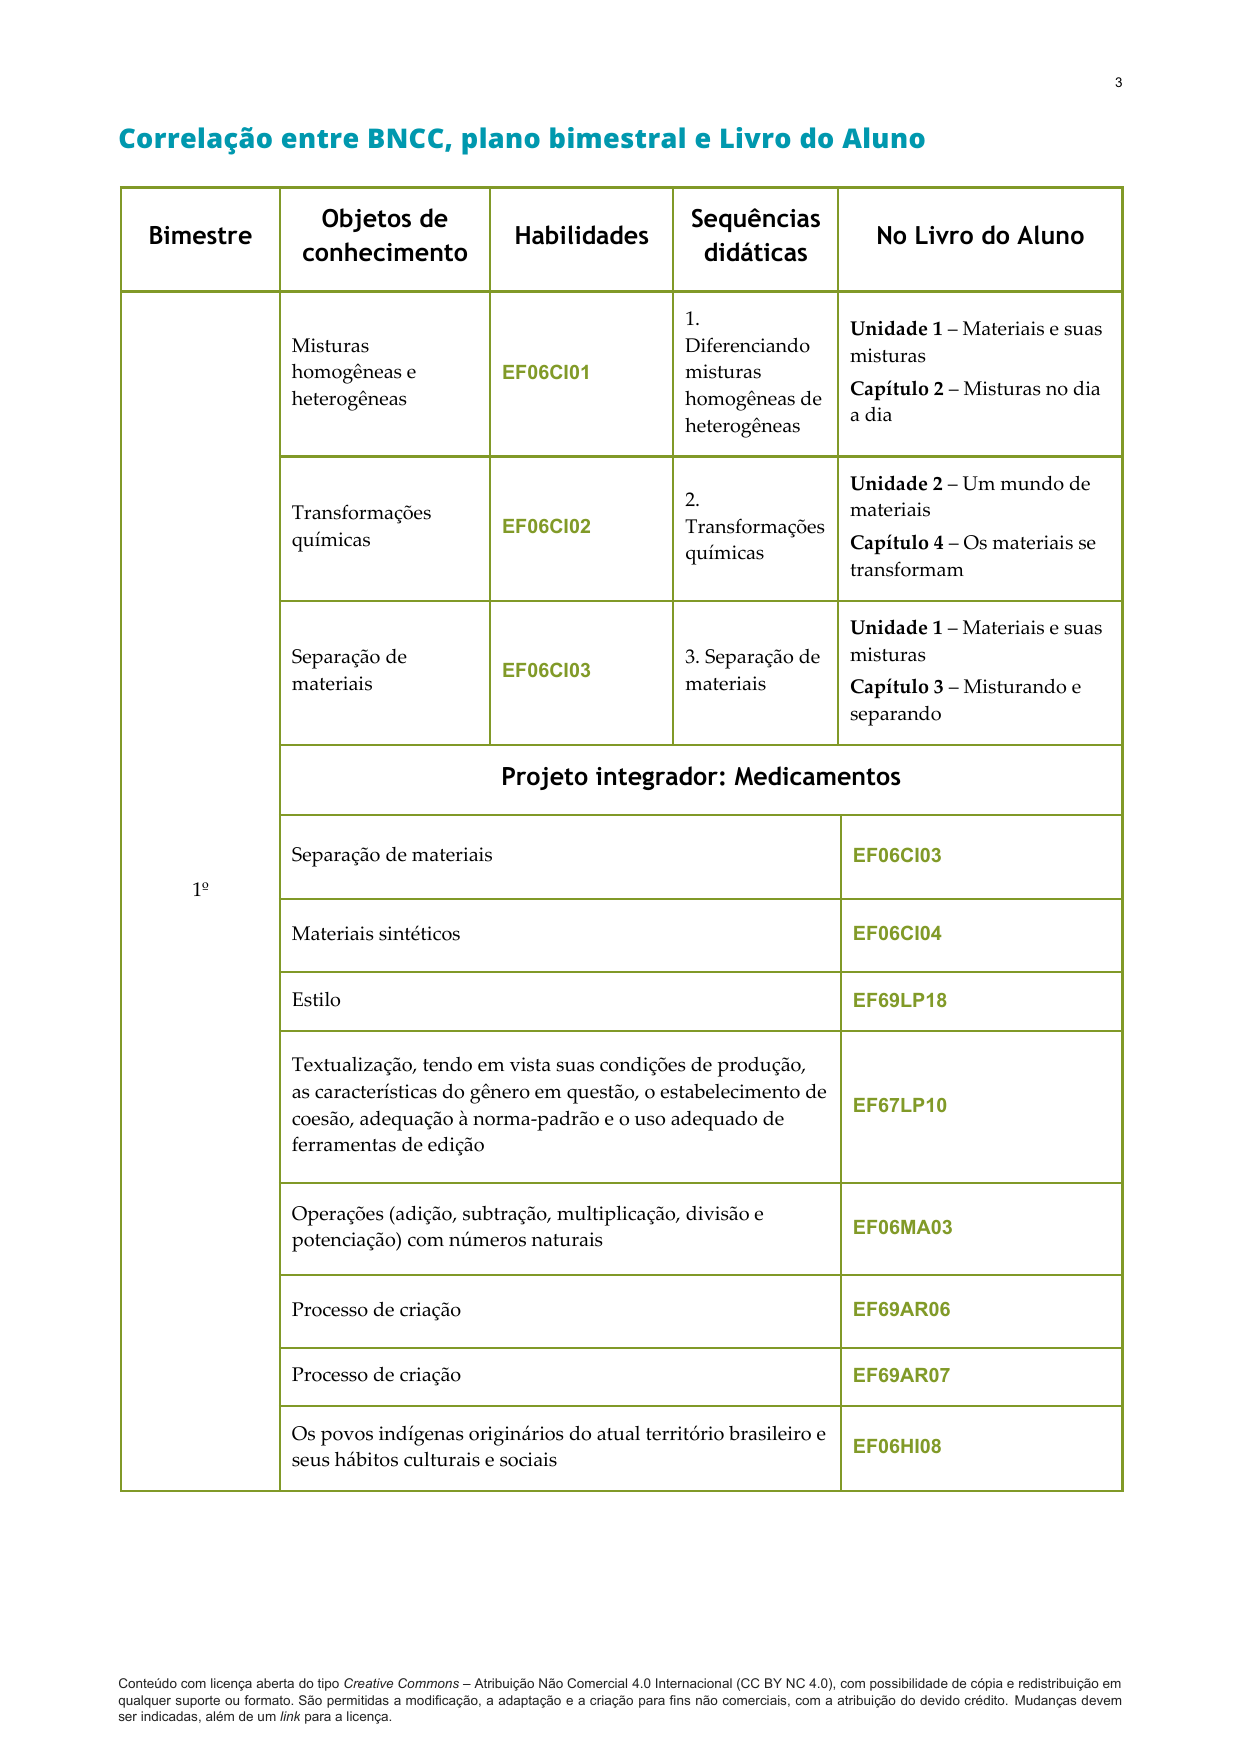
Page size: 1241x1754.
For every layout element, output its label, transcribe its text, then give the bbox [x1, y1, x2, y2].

table_cell 1. Diferenciando misturas homogêneas de heterogêneas [674, 293, 837, 455]
table_cell Unidade 1 – Materiais e suas misturas Capítulo 3 – Misturando e separando [839, 602, 1121, 744]
table_cell Processo de criação [281, 1349, 840, 1405]
table_cell EF69AR06 [842, 1276, 1121, 1347]
table_cell EF06HI08 [842, 1407, 1121, 1490]
table_header No Livro do Aluno [839, 189, 1121, 290]
table_header Sequências didáticas [674, 189, 837, 290]
table_cell EF67LP10 [842, 1032, 1121, 1182]
table_cell Os povos indígenas originários do atual território brasileiro e seus hábitos culturais e sociais [281, 1407, 840, 1490]
table_cell Processo de criação [281, 1276, 840, 1347]
table_cell 3. Separação de materiais [674, 602, 837, 744]
table_cell 2. Transformações químicas [674, 458, 837, 599]
table_cell Transformações químicas [281, 458, 489, 599]
table_cell Materiais sintéticos [281, 900, 840, 971]
table_cell Estilo [281, 973, 840, 1030]
table_header Habilidades [491, 189, 672, 290]
table_cell EF06CI03 [491, 602, 672, 744]
table_cell Separação de materiais [281, 602, 489, 744]
table_cell Projeto integrador: Medicamentos [281, 746, 1121, 814]
table_cell Textualização, tendo em vista suas condições de produção, as características do gênero em questão, o estabelecimento de coesão, adequação à norma-padrão e o uso adequado de ferramentas de edição [281, 1032, 840, 1182]
text Correlação entre BNCC, plano bimestral e Livro do Aluno [118, 120, 1122, 157]
table_cell EF69AR07 [842, 1349, 1121, 1405]
table_cell EF06CI03 [842, 816, 1121, 897]
table_cell EF06CI04 [842, 900, 1121, 971]
table_cell EF69LP18 [842, 973, 1121, 1030]
table_cell Operações (adição, subtração, multiplicação, divisão e potenciação) com números naturais [281, 1184, 840, 1273]
table_cell Misturas homogêneas e heterogêneas [281, 293, 489, 455]
table_cell EF06MA03 [842, 1184, 1121, 1273]
table_cell Unidade 2 – Um mundo de materiais Capítulo 4 – Os materiais se transformam [839, 458, 1121, 599]
table_cell EF06CI01 [491, 293, 672, 455]
table_cell Unidade 1 – Materiais e suas misturas Capítulo 2 – Misturas no dia a dia [839, 293, 1121, 455]
table_header Bimestre [122, 189, 279, 290]
table_cell EF06CI02 [491, 458, 672, 599]
table_cell 1º [122, 293, 279, 1490]
table_header Objetos de conhecimento [281, 189, 489, 290]
table_cell Separação de materiais [281, 816, 840, 897]
